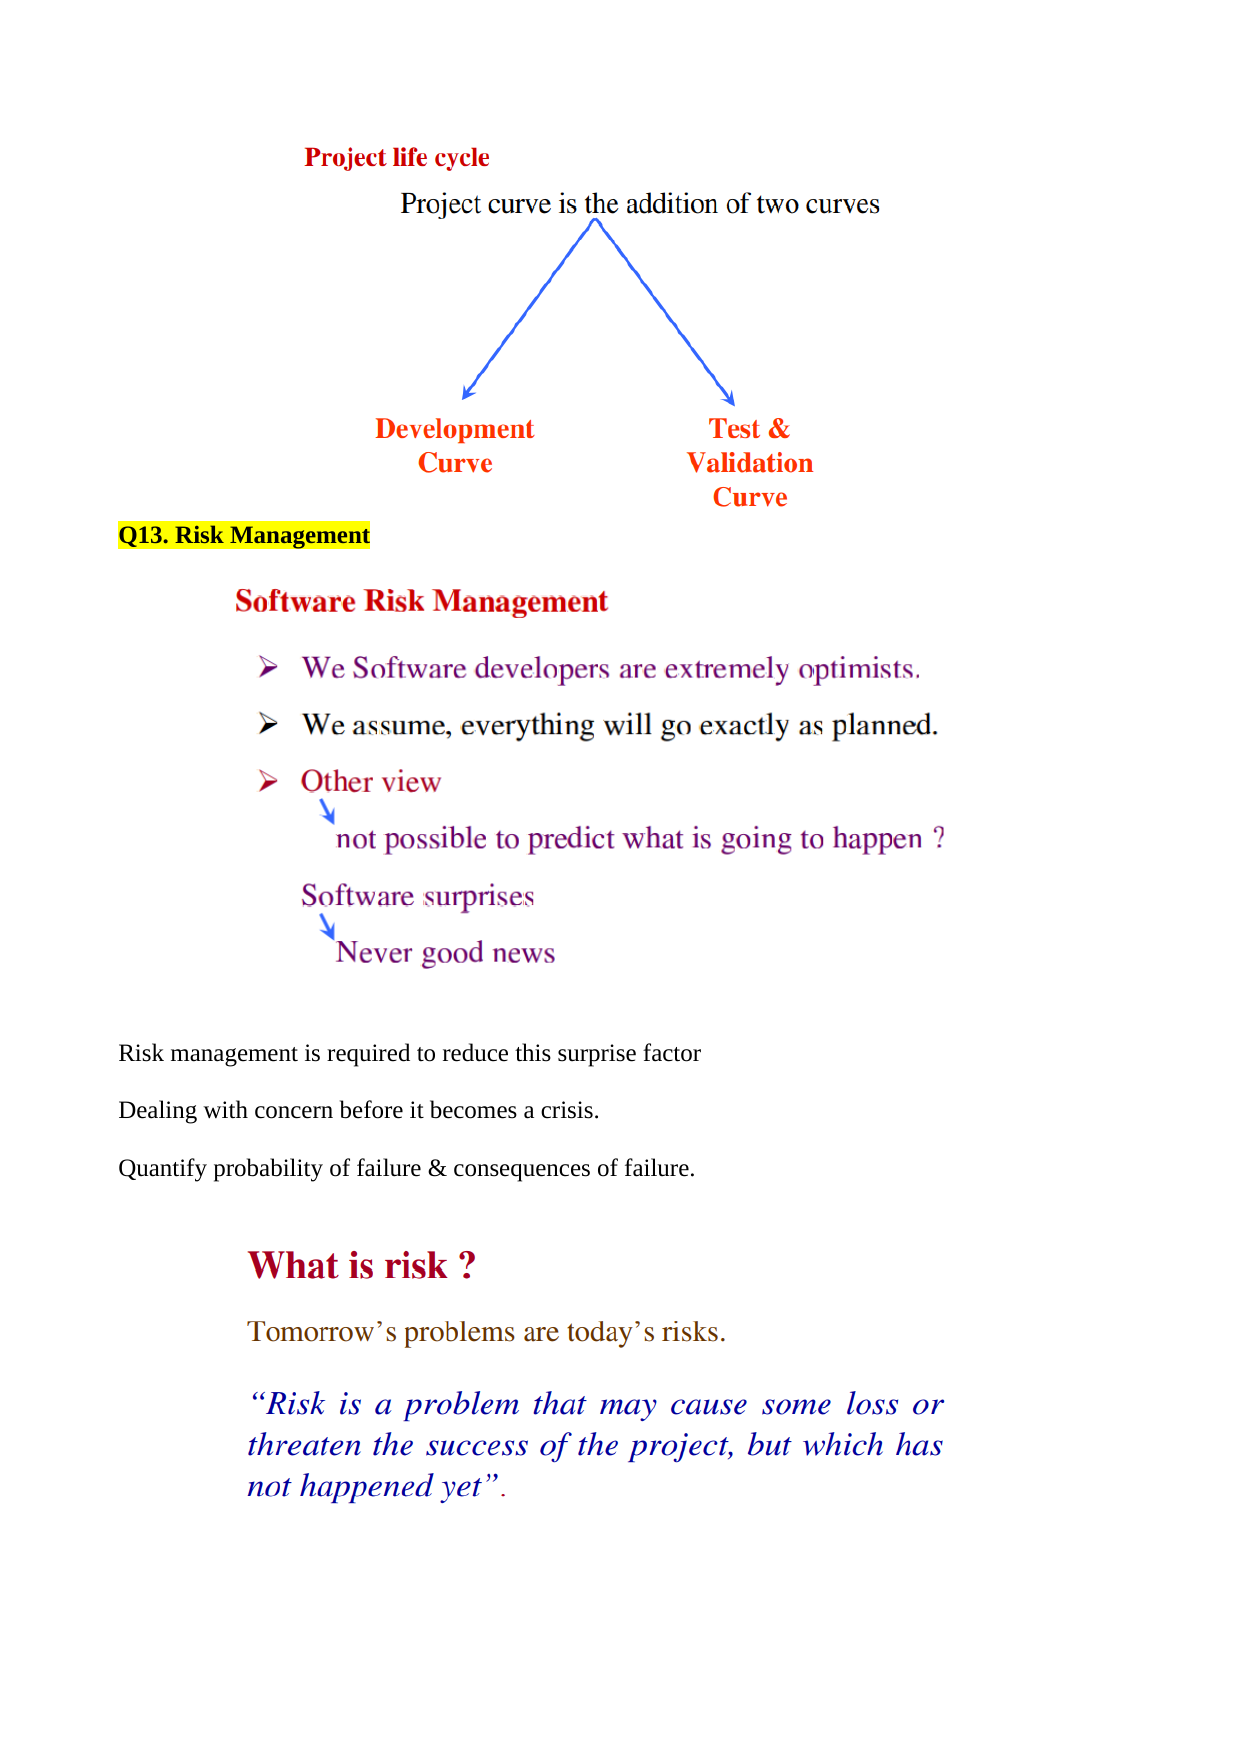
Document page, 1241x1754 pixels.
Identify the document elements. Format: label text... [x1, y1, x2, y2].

text Risk management is required to reduce this surprise factor [118, 1038, 1122, 1067]
picture [237, 1234, 952, 1539]
text Q13. Risk Management [118, 521, 1122, 549]
picture [300, 141, 892, 516]
text Quantify probability of failure & consequences of failure. [118, 1153, 1122, 1182]
text Dealing with concern before it becomes a crisis. [118, 1096, 1122, 1124]
picture [233, 587, 962, 973]
